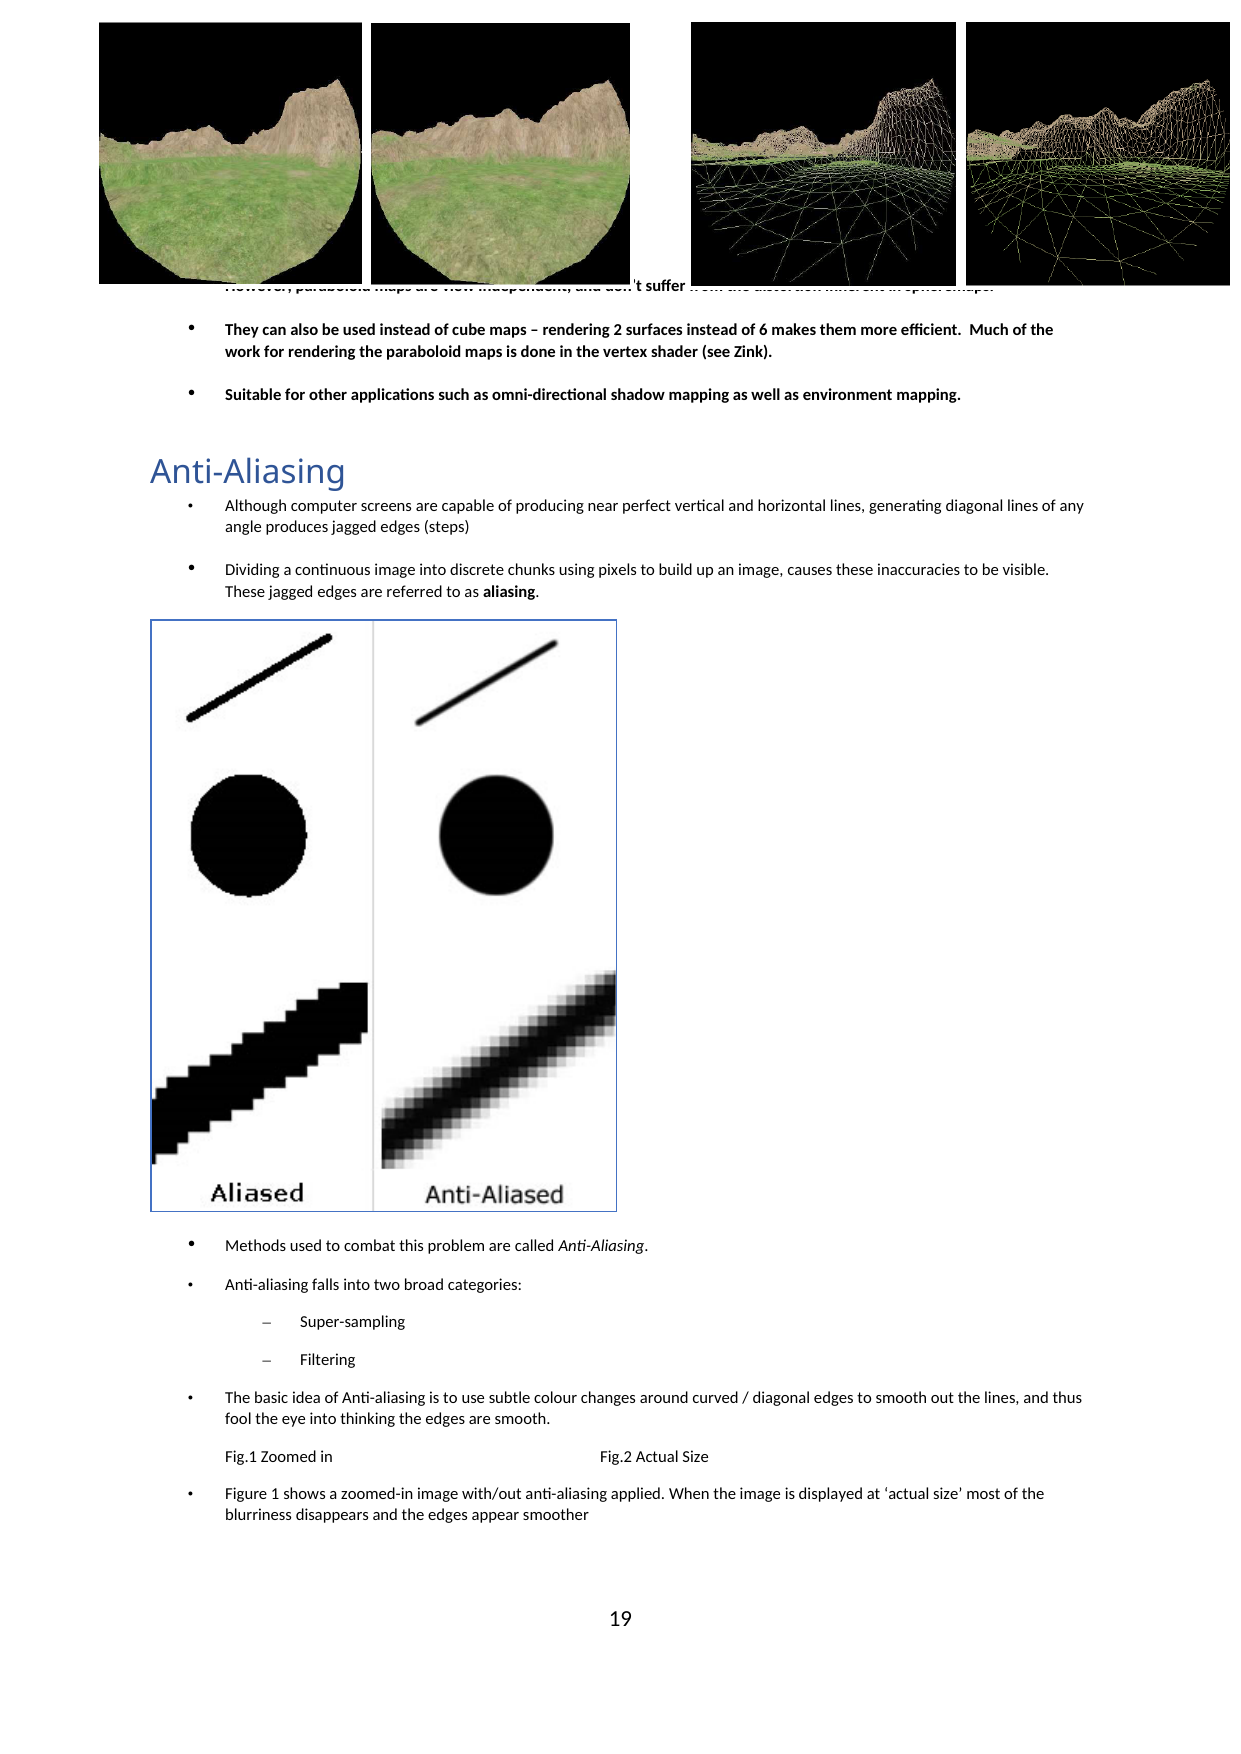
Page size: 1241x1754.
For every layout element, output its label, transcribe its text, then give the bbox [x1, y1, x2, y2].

list Suitable for other applications such as omni-directional shadow mapping as well as environment mapping. [187, 379, 1090, 406]
list The basic idea of Anti-aliasing is to use subtle colour changes around curved / diagonal edges to smooth out the lines, and thus fool the eye into thinking the edges are smooth. [187, 1387, 1090, 1428]
list However, paraboloid maps are view independent, and don’t suffer from the distortion inherent in spheremaps. [187, 270, 1090, 297]
text FASFASF [634, 157, 688, 177]
subtitle Anti-Aliasing [150, 448, 1090, 494]
list Figure 1 shows a zoomed-in image with/out anti-aliasing applied. When the image is displayed at ‘actual size’ most of the blurriness disappears and the edges appear smoother [187, 1483, 1090, 1525]
list Although computer screens are capable of producing near perfect vertical and horizontal lines, generating diagonal lines of any angle produces jagged edges (steps) [187, 495, 1090, 537]
list Methods used to combat this problem are called Anti-Aliasing. [187, 1230, 1090, 1256]
list Filtering [262, 1349, 1090, 1370]
list Anti-aliasing falls into two broad categories: [187, 1274, 1090, 1294]
list Dividing a continuous image into discrete chunks using pixels to build up an image, causes these inaccuracies to be visible. These jagged edges are referred to as aliasing. [187, 554, 1090, 602]
list Super-sampling [262, 1312, 1090, 1332]
text Fig.1 Zoomed in Fig.2 Actual Size [150, 1446, 1090, 1466]
list They can also be used instead of cube maps – rendering 2 surfaces instead of 6 makes them more efficient. Much of the work for rendering the paraboloid maps is done in the vertex shader (see Zink). [187, 314, 1090, 362]
